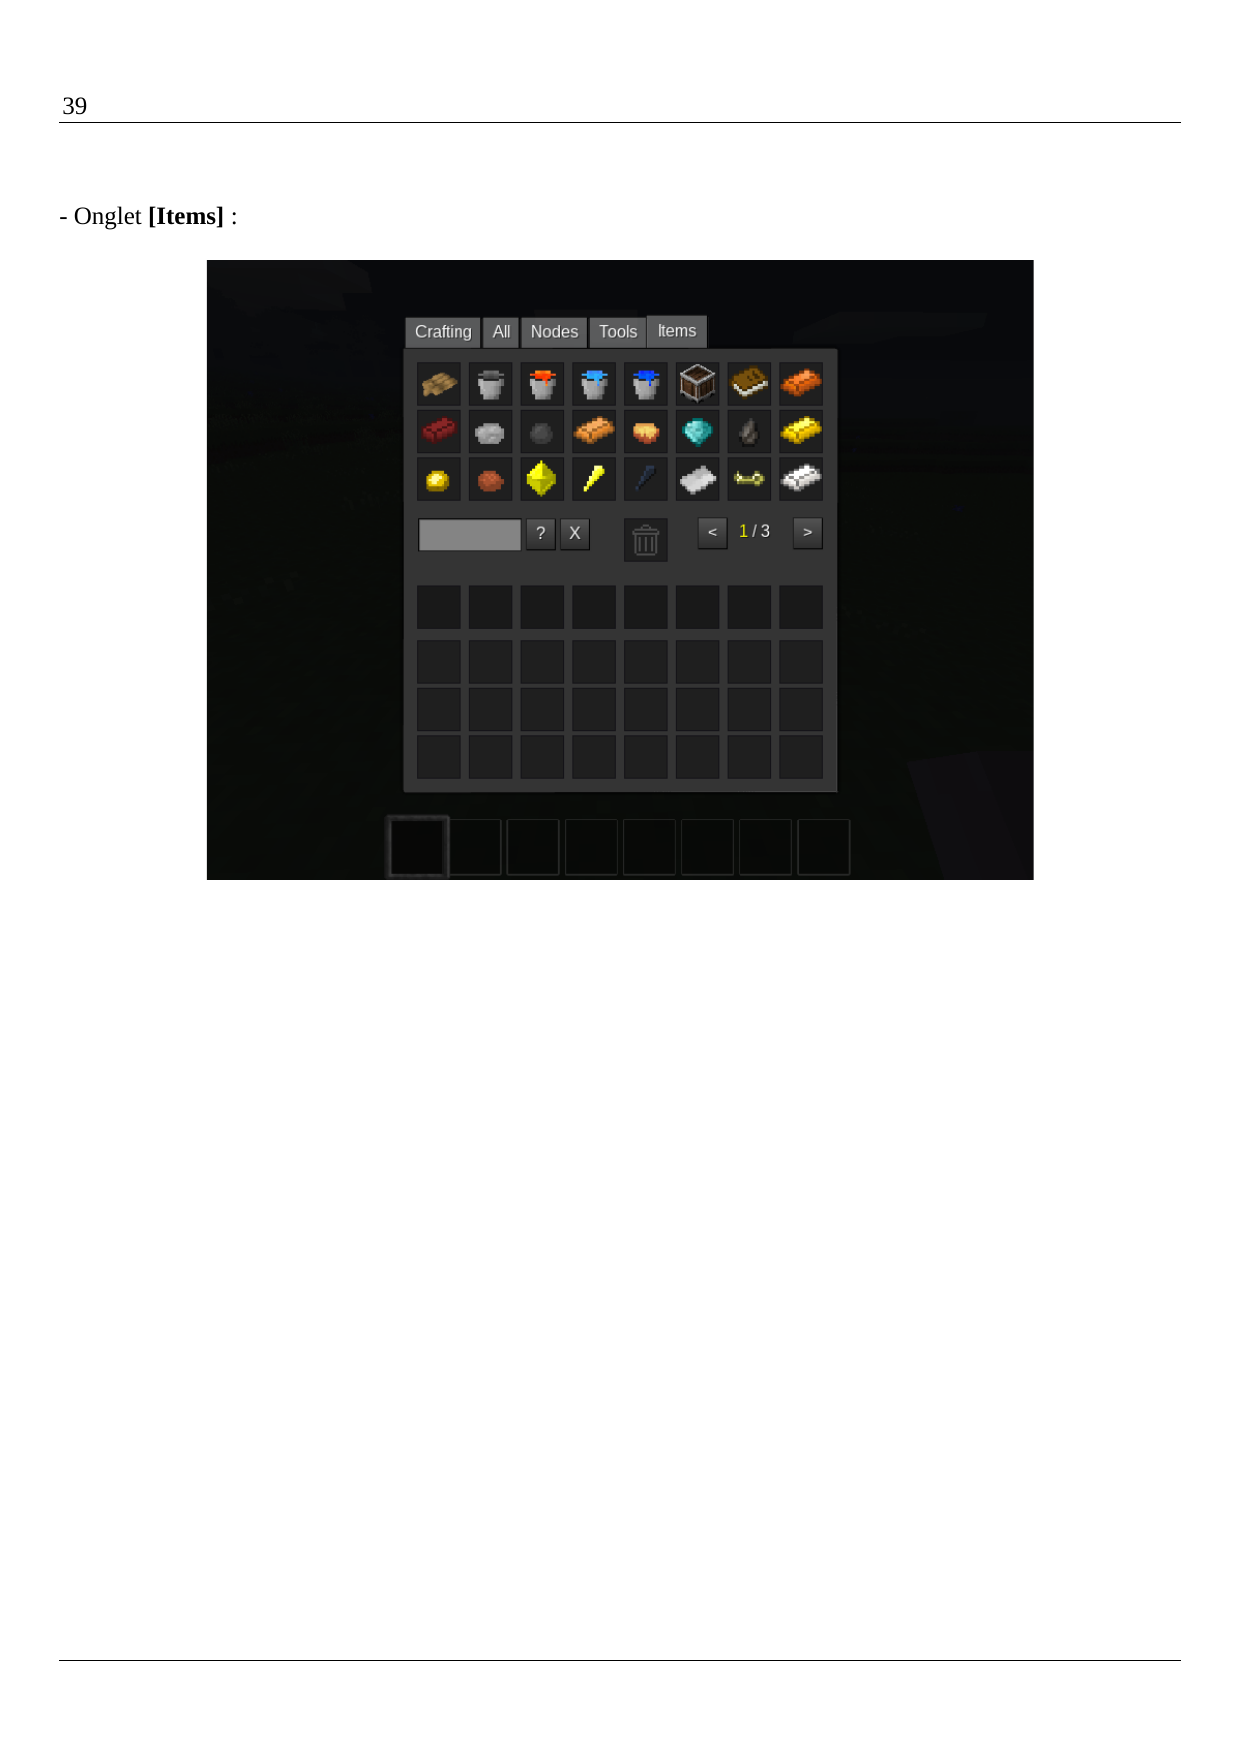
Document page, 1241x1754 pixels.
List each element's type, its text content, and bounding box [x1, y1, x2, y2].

text - Onglet [Items] : [59, 201, 1181, 230]
picture [206, 260, 1034, 880]
